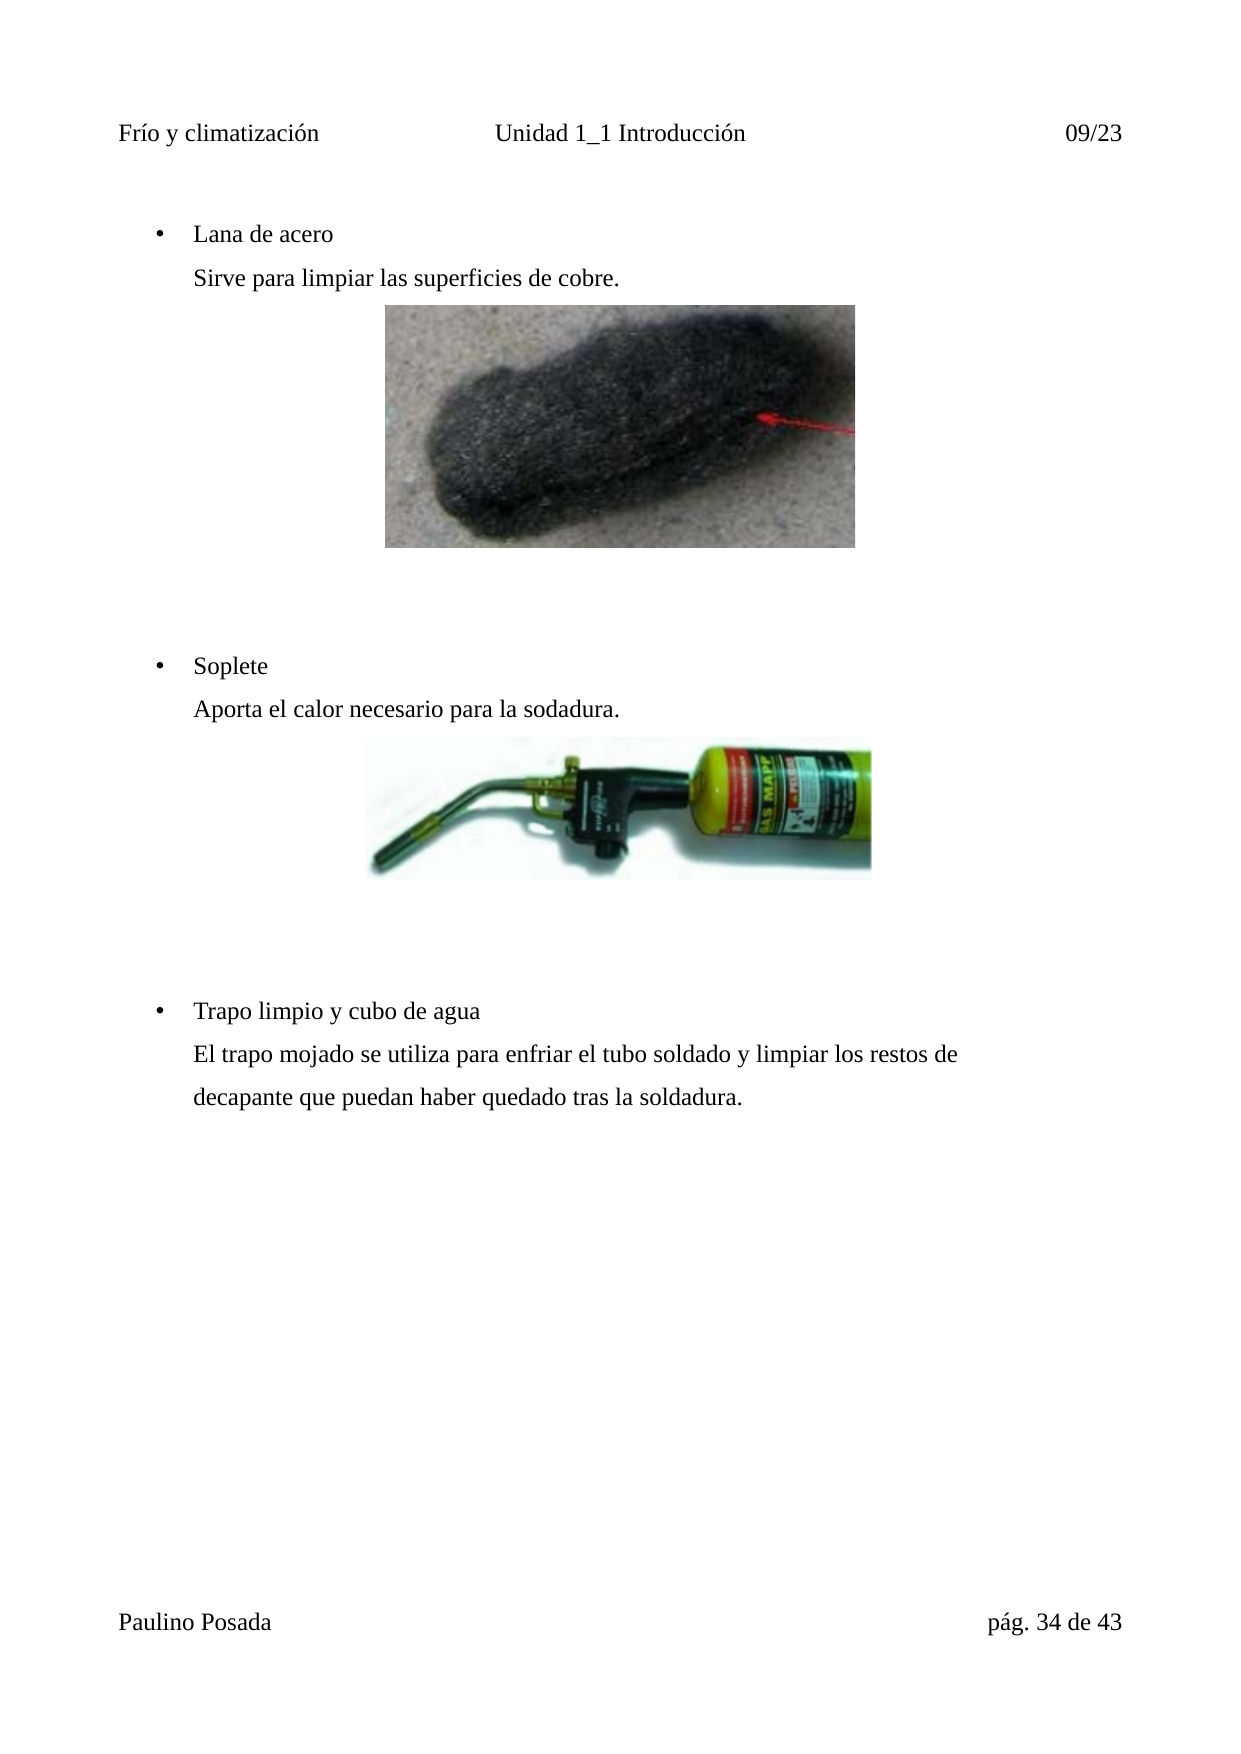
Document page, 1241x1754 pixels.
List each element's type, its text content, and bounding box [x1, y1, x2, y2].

list Soplete Aporta el calor necesario para la sodadura. [156, 651, 1122, 723]
list Lana de acero Sirve para limpiar las superficies de cobre. [156, 219, 1122, 291]
picture [365, 737, 875, 880]
picture [385, 305, 856, 548]
list Trapo limpio y cubo de agua El trapo mojado se utiliza para enfriar el tubo soldado y limpiar los restos de decapante que puedan haber quedado tras la soldadura. [156, 996, 1122, 1111]
